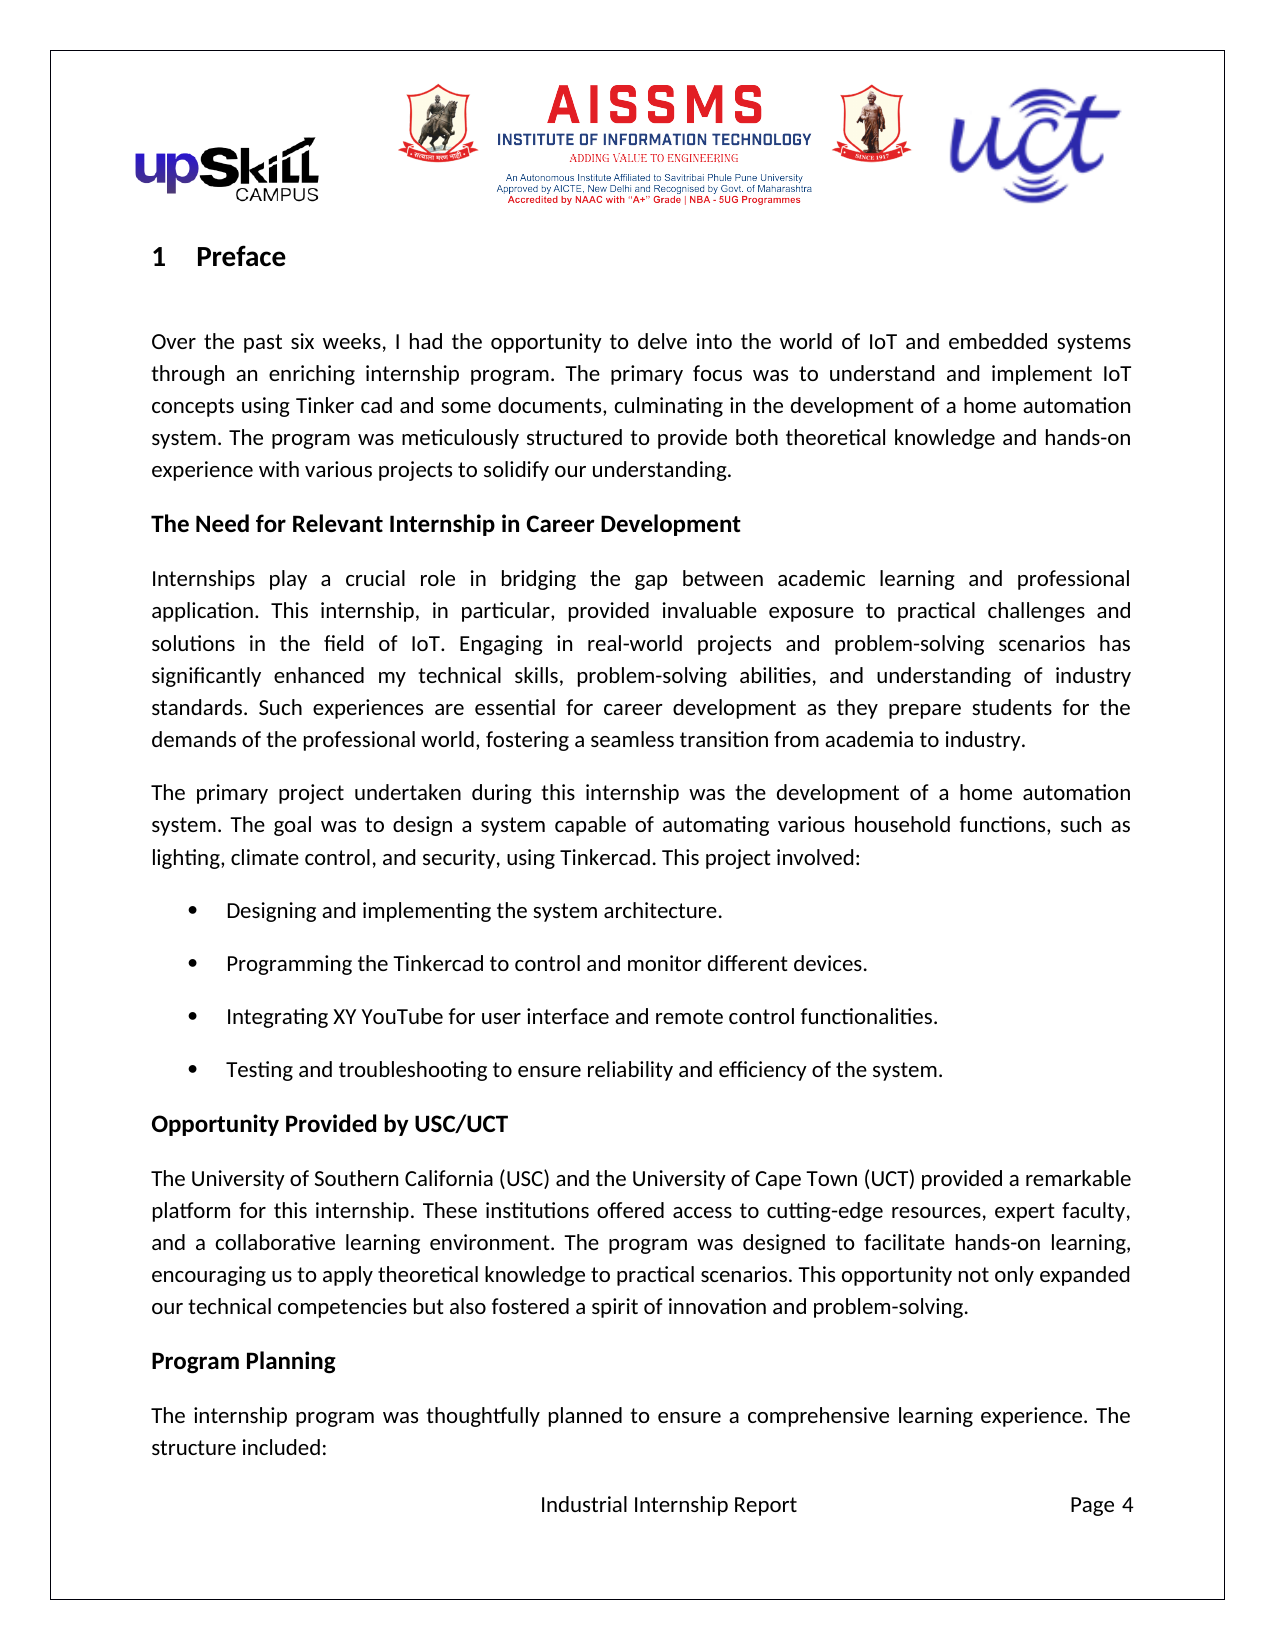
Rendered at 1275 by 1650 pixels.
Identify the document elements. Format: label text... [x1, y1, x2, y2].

text The University of Southern California (USC) and the University of Cape Town (UCT) provided a remarkable platform for this internship. These institutions offered access to cutting-edge resources, expert faculty, and a collaborative learning environment. The program was designed to facilitate hands-on learning, encouraging us to apply theoretical knowledge to practical scenarios. This opportunity not only expanded our technical competencies but also fostered a spirit of innovation and problem-solving. [151, 1164, 1133, 1320]
text The Need for Relevant Internship in Career Development [151, 508, 1133, 539]
list Integrating XY YouTube for user interface and remote control functionalities. [188, 1002, 1133, 1030]
picture [947, 79, 1127, 205]
subtitle Preface [151, 238, 1133, 274]
list Testing and troubleshooting to ensure reliability and efficiency of the system. [188, 1055, 1133, 1083]
text Over the past six weeks, I had the opportunity to delve into the world of IoT and embedded systems through an enriching internship program. The primary focus was to understand and implement IoT concepts using Tinker cad and some documents, culminating in the development of a home automation system. The program was meticulously structured to provide both theoretical knowledge and hands-on experience with various projects to solidify our understanding. [151, 327, 1133, 483]
text The internship program was thoughtfully planned to ensure a comprehensive learning experience. The structure included: [151, 1401, 1133, 1461]
list Programming the Tinkercad to control and monitor different devices. [188, 949, 1133, 977]
text The primary project undertaken during this internship was the development of a home automation system. The goal was to design a system capable of automating various household functions, such as lighting, climate control, and security, using Tinkercad. This project involved: [151, 778, 1133, 871]
text Opportunity Provided by USC/UCT [151, 1108, 1133, 1138]
picture [104, 124, 350, 205]
picture [391, 79, 915, 205]
text Internships play a crucial role in bridging the gap between academic learning and professional application. This internship, in particular, provided invaluable exposure to practical challenges and solutions in the field of IoT. Engaging in real-world projects and problem-solving scenarios has significantly enhanced my technical skills, problem-solving abilities, and understanding of industry standards. Such experiences are essential for career development as they prepare students for the demands of the professional world, fostering a seamless transition from academia to industry. [151, 564, 1133, 753]
text Program Planning [151, 1345, 1133, 1376]
list Designing and implementing the system architecture. [188, 896, 1133, 924]
